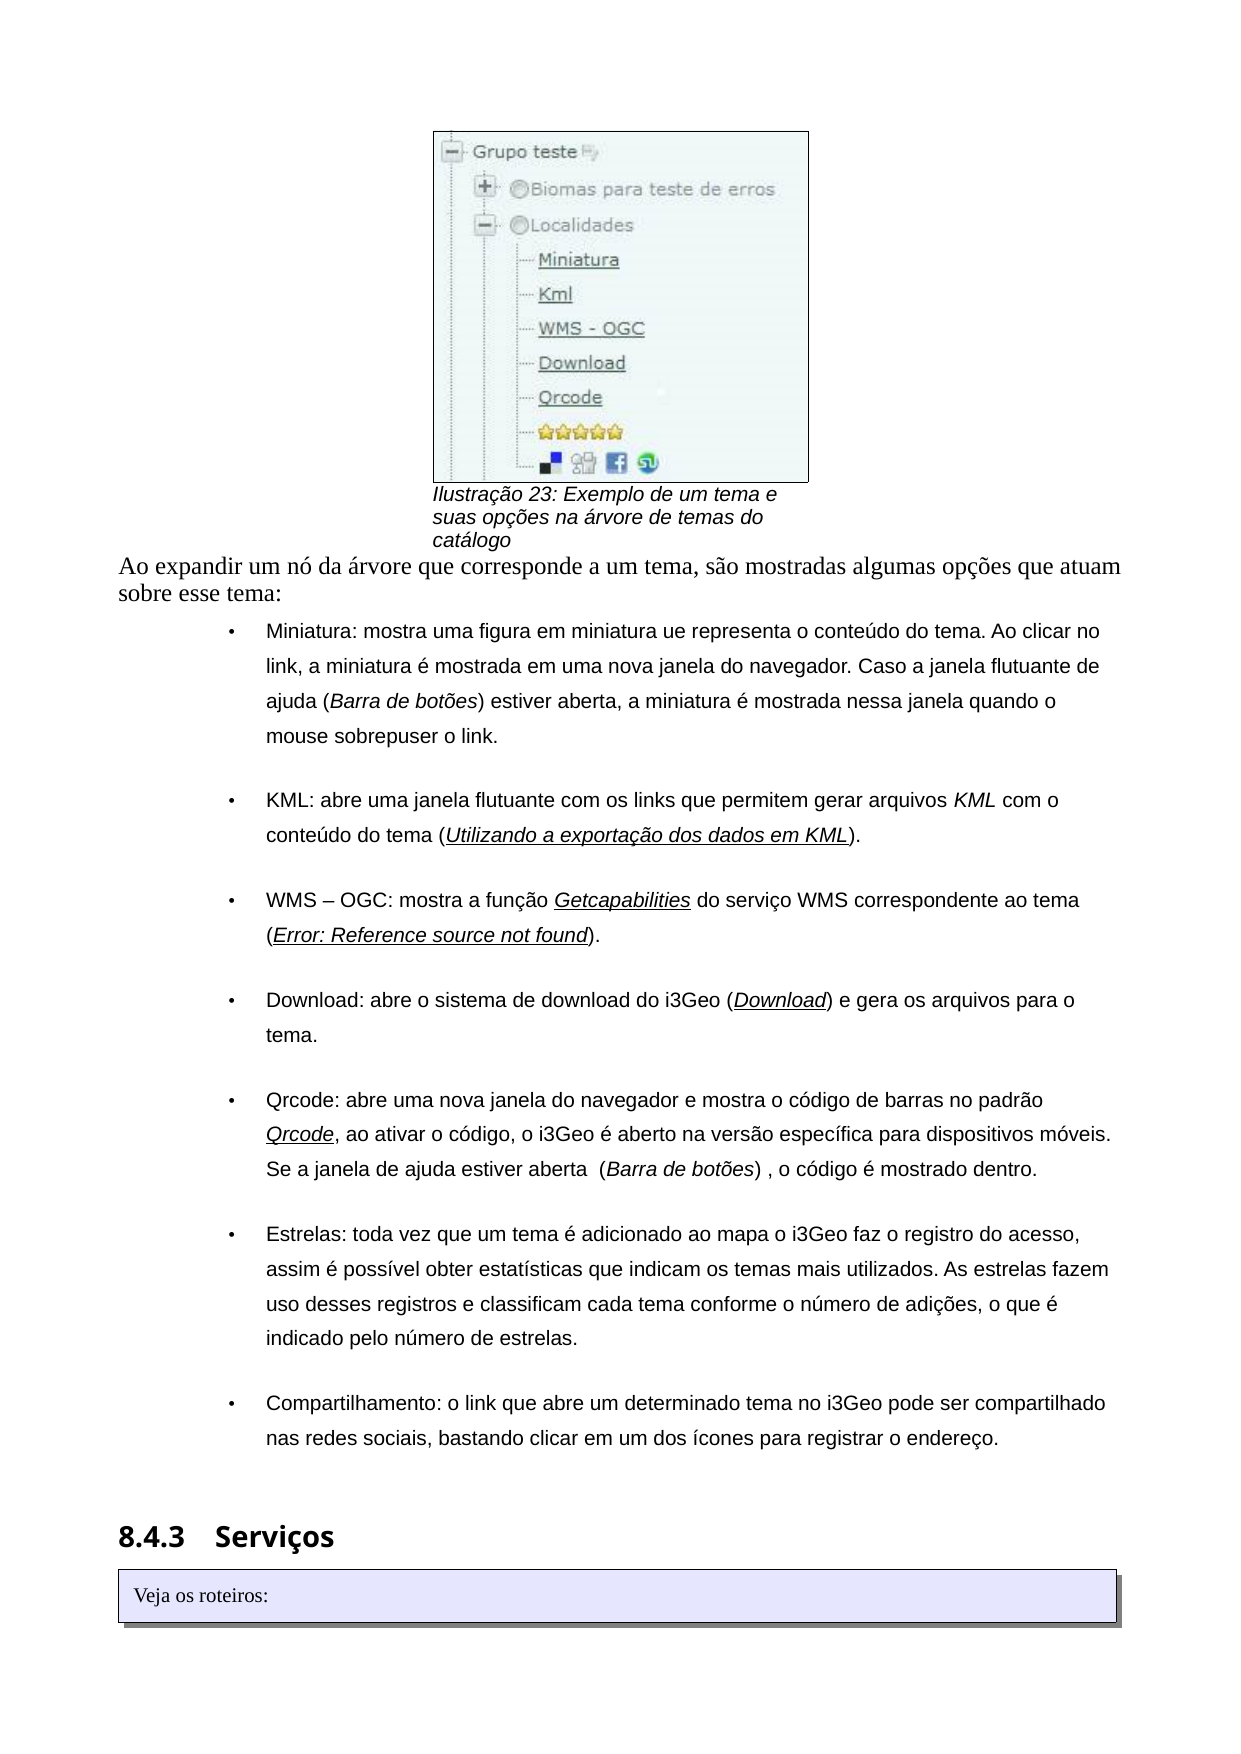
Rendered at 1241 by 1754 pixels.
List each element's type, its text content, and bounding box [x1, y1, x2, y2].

text Veja os roteiros: [119, 1570, 1116, 1622]
text Ilustração 23: Exemplo de um tema e suas opções na árvore de temas do catálogo [432, 482, 807, 552]
list Download: abre o sistema de download do i3Geo (Download) e gera os arquivos para o tema. [228, 988, 1122, 1046]
list KML: abre uma janela flutuante com os links que permitem gerar arquivos KML com o conteúdo do tema (Utilizando a exportação dos dados em KML). [228, 789, 1122, 847]
list Qrcode: abre uma nova janela do navegador e mostra o código de barras no padrão Qrcode, ao ativar o código, o i3Geo é aberto na versão específica para dispositivos móveis. Se a janela de ajuda estiver aberta (Barra de botões) , o código é mostrado dentro. [228, 1088, 1122, 1181]
list Compartilhamento: o link que abre um determinado tema no i3Geo pode ser compartilhado nas redes sociais, bastando clicar em um dos ícones para registrar o endereço. [228, 1392, 1122, 1450]
list Miniatura: mostra uma figura em miniatura ue representa o conteúdo do tema. Ao clicar no link, a miniatura é mostrada em uma nova janela do navegador. Caso a janela flutuante de ajuda (Barra de botões) estiver aberta, a miniatura é mostrada nessa janela quando o mouse sobrepuser o link. [228, 620, 1122, 747]
subtitle Serviços [118, 1517, 1122, 1556]
list Estrelas: toda vez que um tema é adicionado ao mapa o i3Geo faz o registro do acesso, assim é possível obter estatísticas que indicam os temas mais utilizados. As estrelas fazem uso desses registros e classificam cada tema conforme o número de adições, o que é indicado pelo número de estrelas. [228, 1223, 1122, 1350]
picture [434, 132, 808, 482]
text Ao expandir um nó da árvore que corresponde a um tema, são mostradas algumas opções que atuam sobre esse tema: [118, 118, 1122, 607]
list WMS – OGC: mostra a função Getcapabilities do serviço WMS correspondente ao tema (Erro: Origem da referência não encontrada). [228, 889, 1122, 947]
